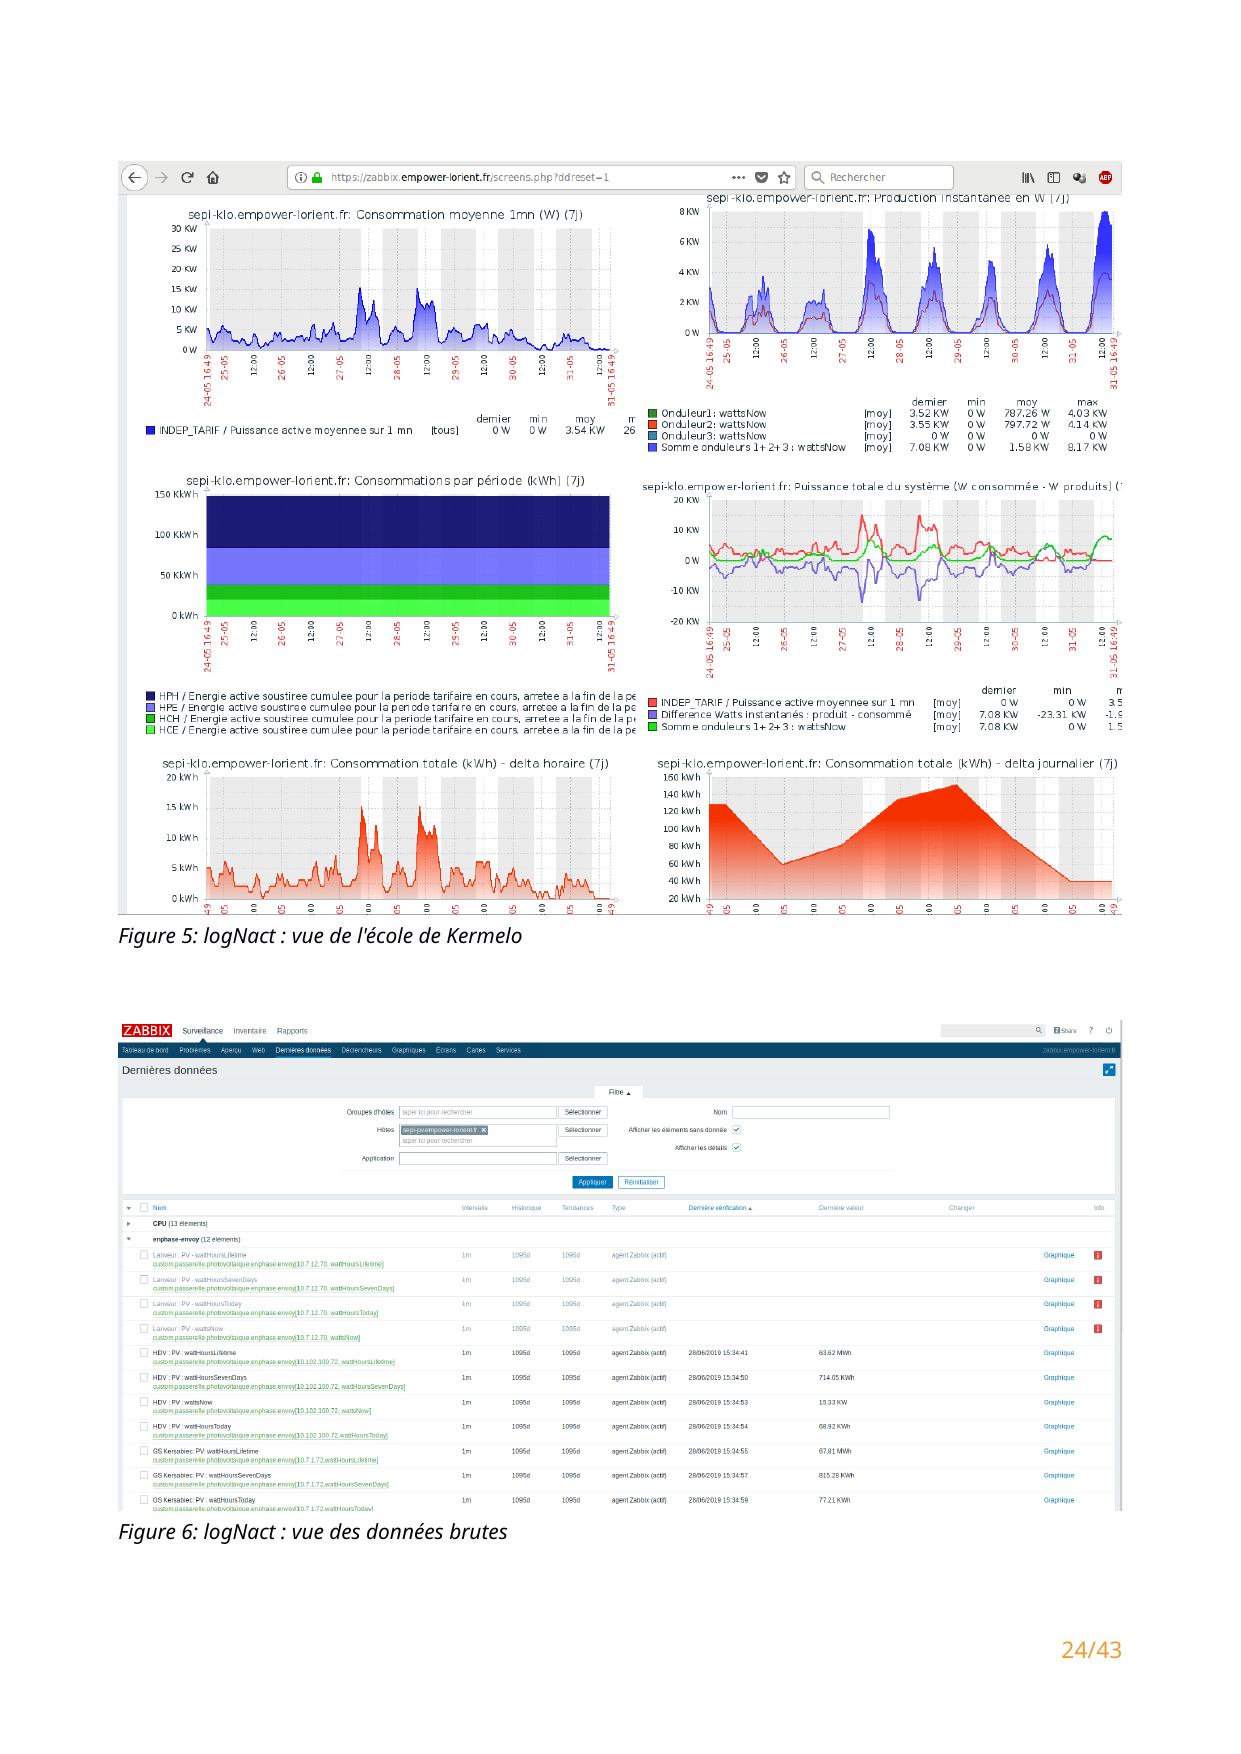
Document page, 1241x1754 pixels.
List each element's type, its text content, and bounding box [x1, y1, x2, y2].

picture [118, 1020, 1123, 1511]
text Figure 6: logNact : vue des données brutes [118, 1511, 1122, 1546]
picture [118, 161, 1123, 915]
text Figure 5: logNact : vue de l'école de Kermelo [118, 915, 1122, 949]
